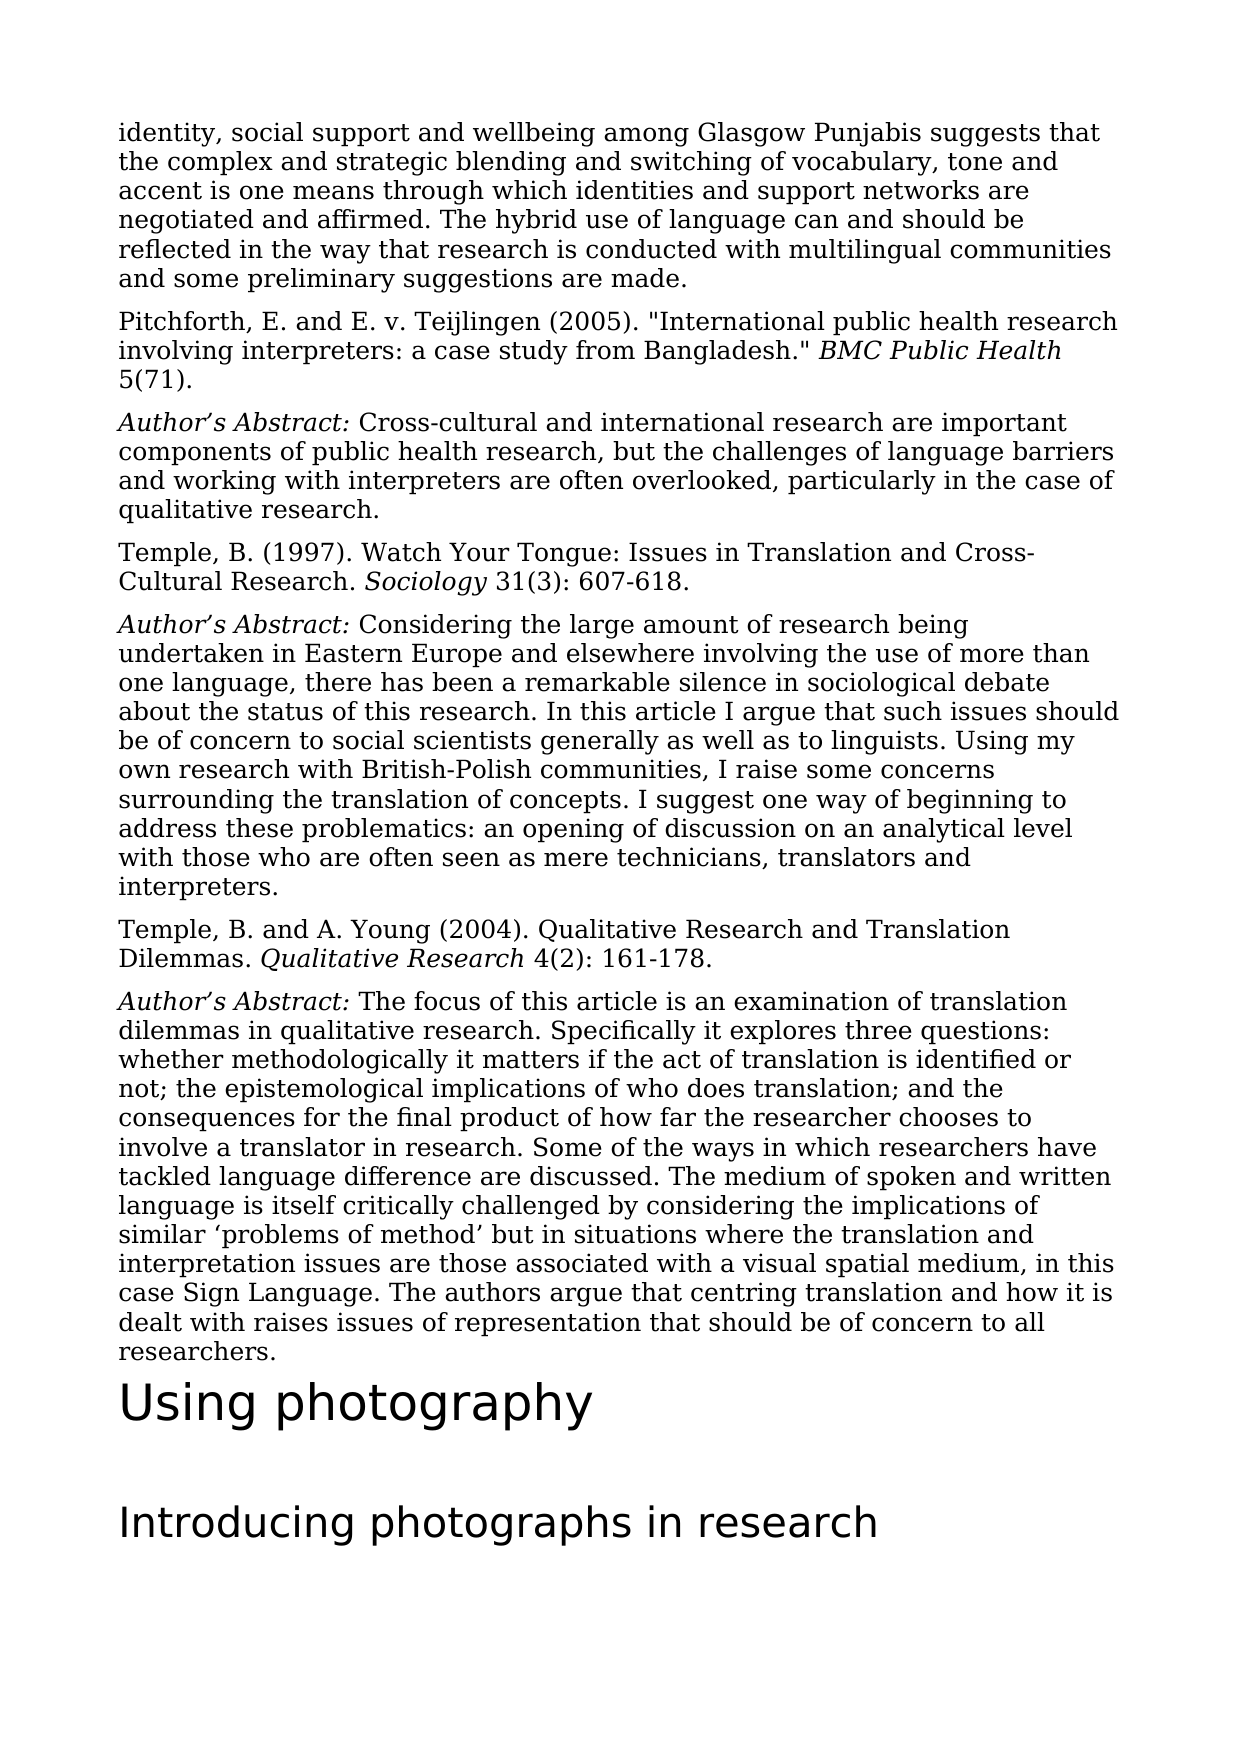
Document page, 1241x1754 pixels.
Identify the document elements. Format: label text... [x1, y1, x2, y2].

text Pitchforth, E. and E. v. Teijlingen (2005). "International public health research involving interpreters: a case study from Bangladesh." BMC Public Health 5(71). [118, 307, 1122, 394]
text Temple, B. and A. Young (2004). Qualitative Research and Translation Dilemmas. Qualitative Research 4(2): 161-178. [118, 915, 1122, 973]
text Author’s Abstract: The focus of this article is an examination of translation dilemmas in qualitative research. Specifically it explores three questions: whether methodologically it matters if the act of translation is identified or not; the epistemological implications of who does translation; and the consequences for the final product of how far the researcher chooses to involve a translator in research. Some of the ways in which researchers have tackled language difference are discussed. The medium of spoken and written language is itself critically challenged by considering the implications of similar ‘problems of method’ but in situations where the translation and interpretation issues are those associated with a visual spatial medium, in this case Sign Language. The authors argue that centring translation and how it is dealt with raises issues of representation that should be of concern to all researchers. [118, 987, 1122, 1366]
subtitle Introducing photographs in research [118, 1499, 1122, 1548]
text Temple, B. (1997). Watch Your Tongue: Issues in Translation and Cross-Cultural Research. Sociology 31(3): 607-618. [118, 538, 1122, 596]
subtitle Using photography [118, 1373, 1122, 1432]
text identity, social support and wellbeing among Glasgow Punjabis suggests that the complex and strategic blending and switching of vocabulary, tone and accent is one means through which identities and support networks are negotiated and affirmed. The hybrid use of language can and should be reflected in the way that research is conducted with multilingual communities and some preliminary suggestions are made. [118, 118, 1122, 293]
text Author’s Abstract: Considering the large amount of research being undertaken in Eastern Europe and elsewhere involving the use of more than one language, there has been a remarkable silence in sociological debate about the status of this research. In this article I argue that such issues should be of concern to social scientists generally as well as to linguists. Using my own research with British-Polish communities, I raise some concerns surrounding the translation of concepts. I suggest one way of beginning to address these problematics: an opening of discussion on an analytical level with those who are often seen as mere technicians, translators and interpreters. [118, 610, 1122, 901]
text Author’s Abstract: Cross-cultural and international research are important components of public health research, but the challenges of language barriers and working with interpreters are often overlooked, particularly in the case of qualitative research. [118, 408, 1122, 524]
